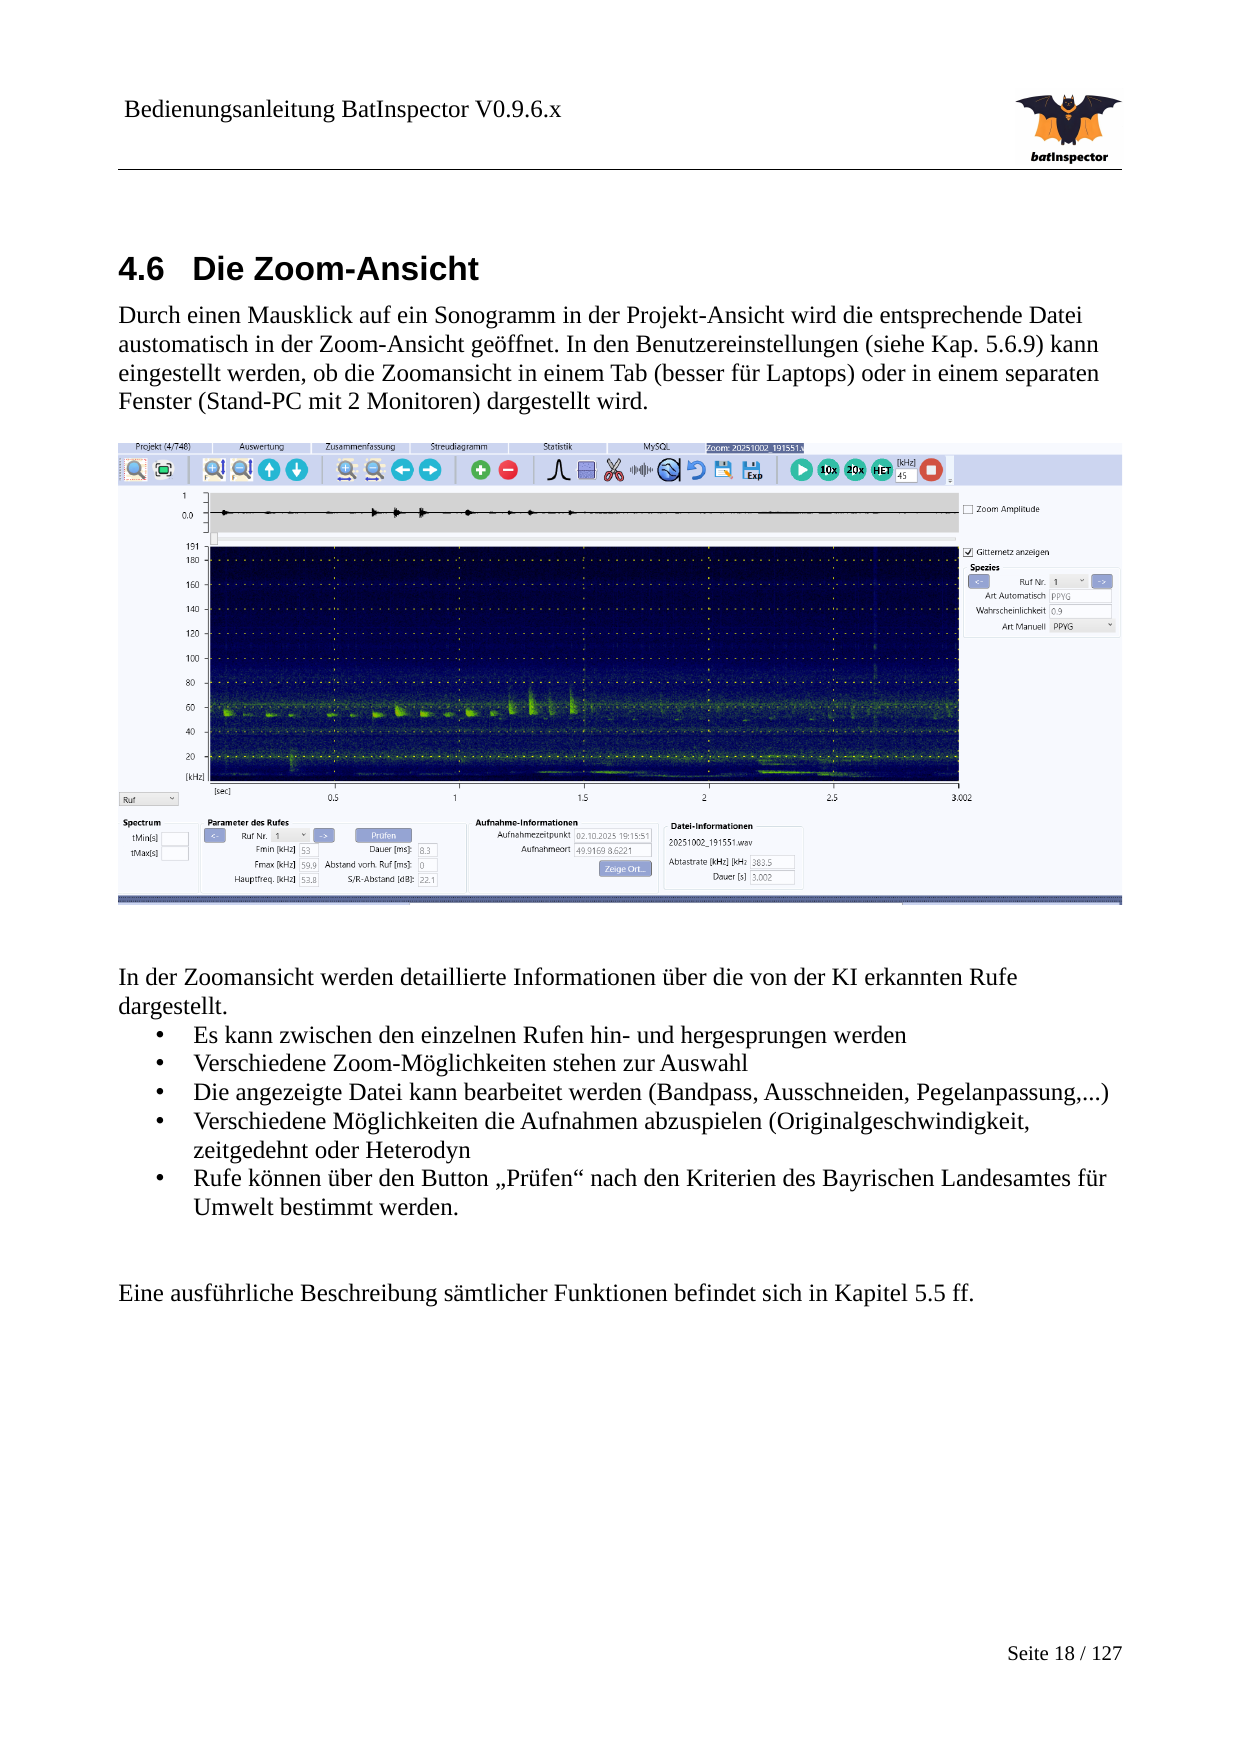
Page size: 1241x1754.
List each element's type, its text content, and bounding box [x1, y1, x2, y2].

list Verschiedene Zoom-Möglichkeiten stehen zur Auswahl [156, 1048, 1122, 1077]
subtitle Die Zoom-Ansicht [118, 249, 1122, 288]
text In der Zoomansicht werden detaillierte Informationen über die von der KI erkannten Rufe dargestellt. [118, 962, 1122, 1020]
list Rufe können über den Button „Prüfen“ nach den Kriterien des Bayrischen Landesamtes für Umwelt bestimmt werden. [156, 1163, 1122, 1221]
list Verschiedene Möglichkeiten die Aufnahmen abzuspielen (Originalgeschwindigkeit, zeitgedehnt oder Heterodyn [156, 1106, 1122, 1163]
list Die angezeigte Datei kann bearbeitet werden (Bandpass, Ausschneiden, Pegelanpassung,...) [156, 1077, 1122, 1106]
text Durch einen Mausklick auf ein Sonogramm in der Projekt-Ansicht wird die entsprechende Datei austomatisch in der Zoom-Ansicht geöffnet. In den Benutzereinstellungen (siehe Kap. 5.6.9) kann eingestellt werden, ob die Zoomansicht in einem Tab (besser für Laptops) oder in einem separaten Fenster (Stand-PC mit 2 Monitoren) dargestellt wird. [118, 300, 1122, 415]
list Es kann zwischen den einzelnen Rufen hin- und hergesprungen werden [156, 1020, 1122, 1048]
text Eine ausführliche Beschreibung sämtlicher Funktionen befindet sich in Kapitel 5.5 ff. [118, 1278, 1122, 1307]
picture [118, 443, 1123, 905]
picture [1015, 88, 1125, 165]
